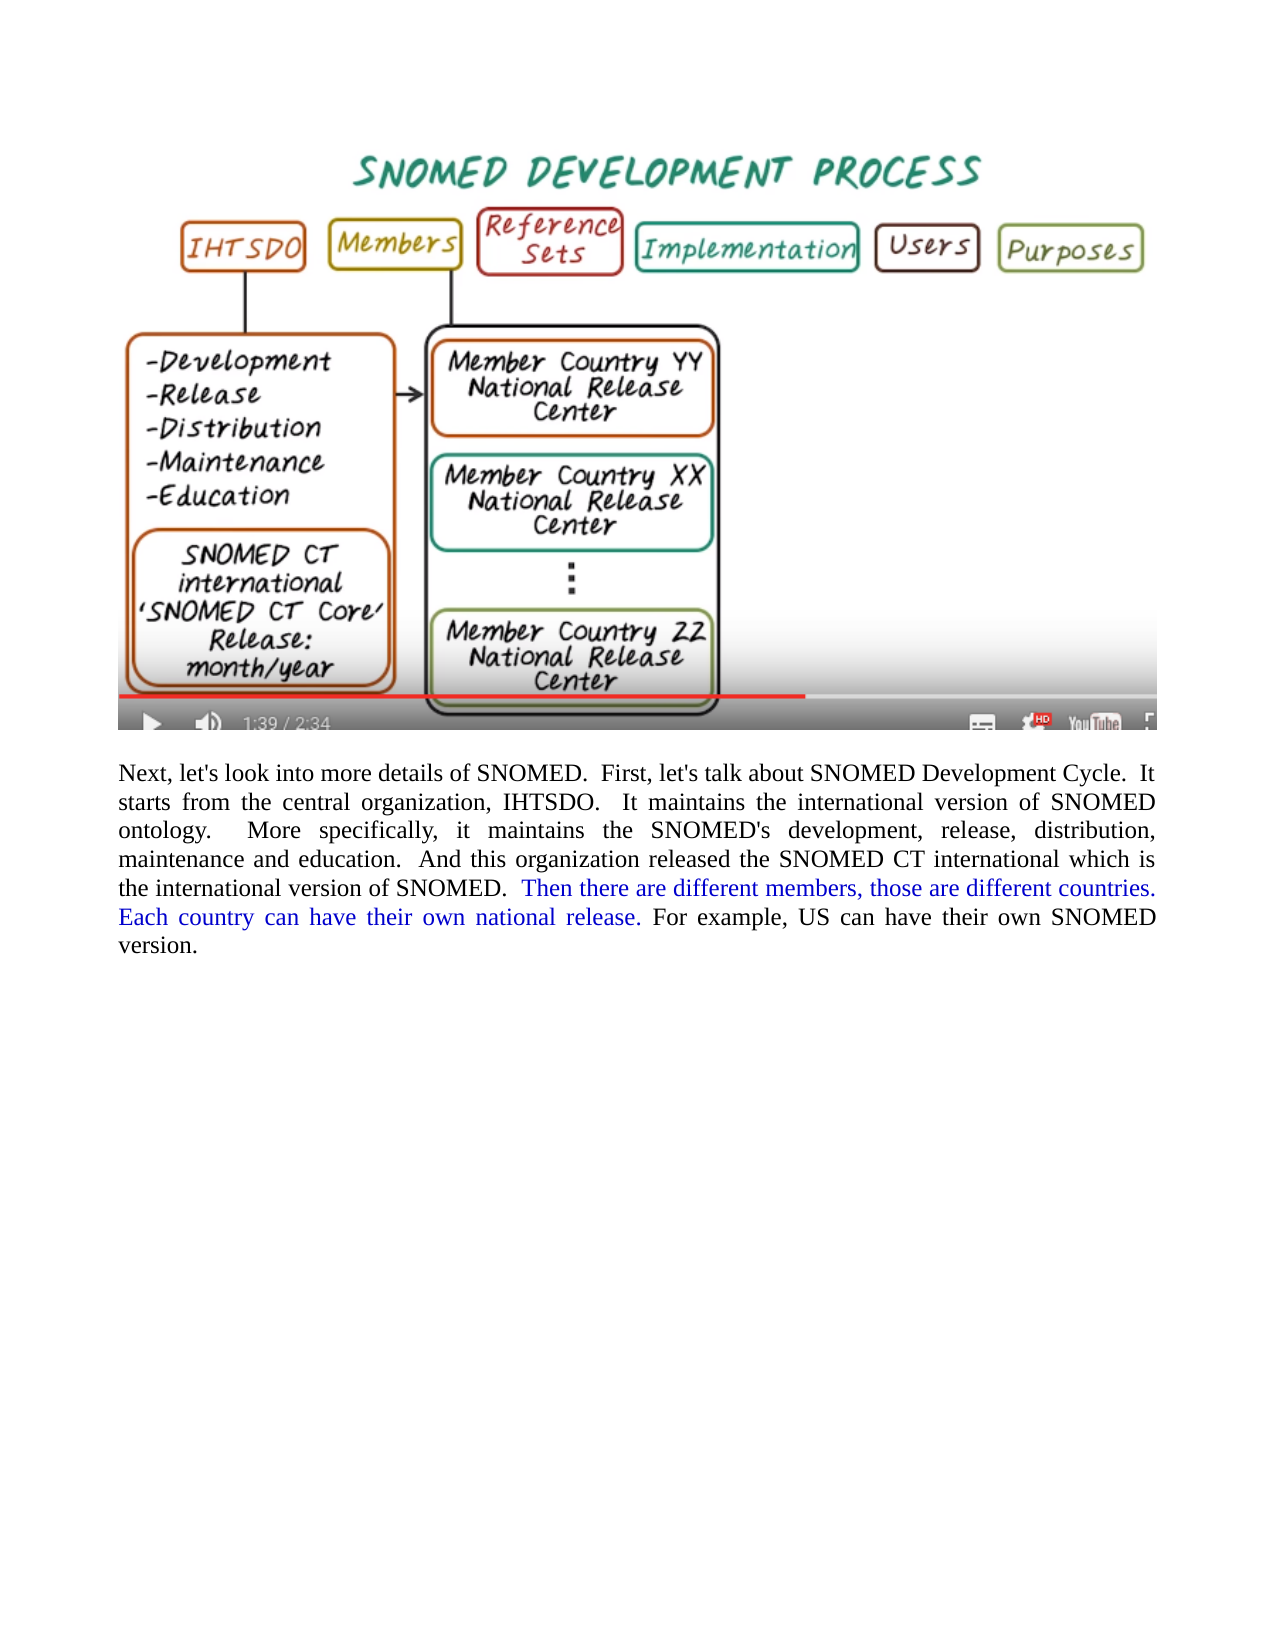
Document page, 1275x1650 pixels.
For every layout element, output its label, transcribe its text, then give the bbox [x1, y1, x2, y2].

text Next, let's look into more details of SNOMED. First, let's talk about SNOMED Development Cycle. It starts from the central organization, IHTSDO. It maintains the international version of SNOMED ontology. More specifically, it maintains the SNOMED's development, release, distribution, maintenance and education. And this organization released the SNOMED CT international which is the international version of SNOMED. Then there are different members, those are different countries. Each country can have their own national release. For example, US can have their own SNOMED version. [118, 758, 1157, 959]
picture [118, 146, 1157, 730]
